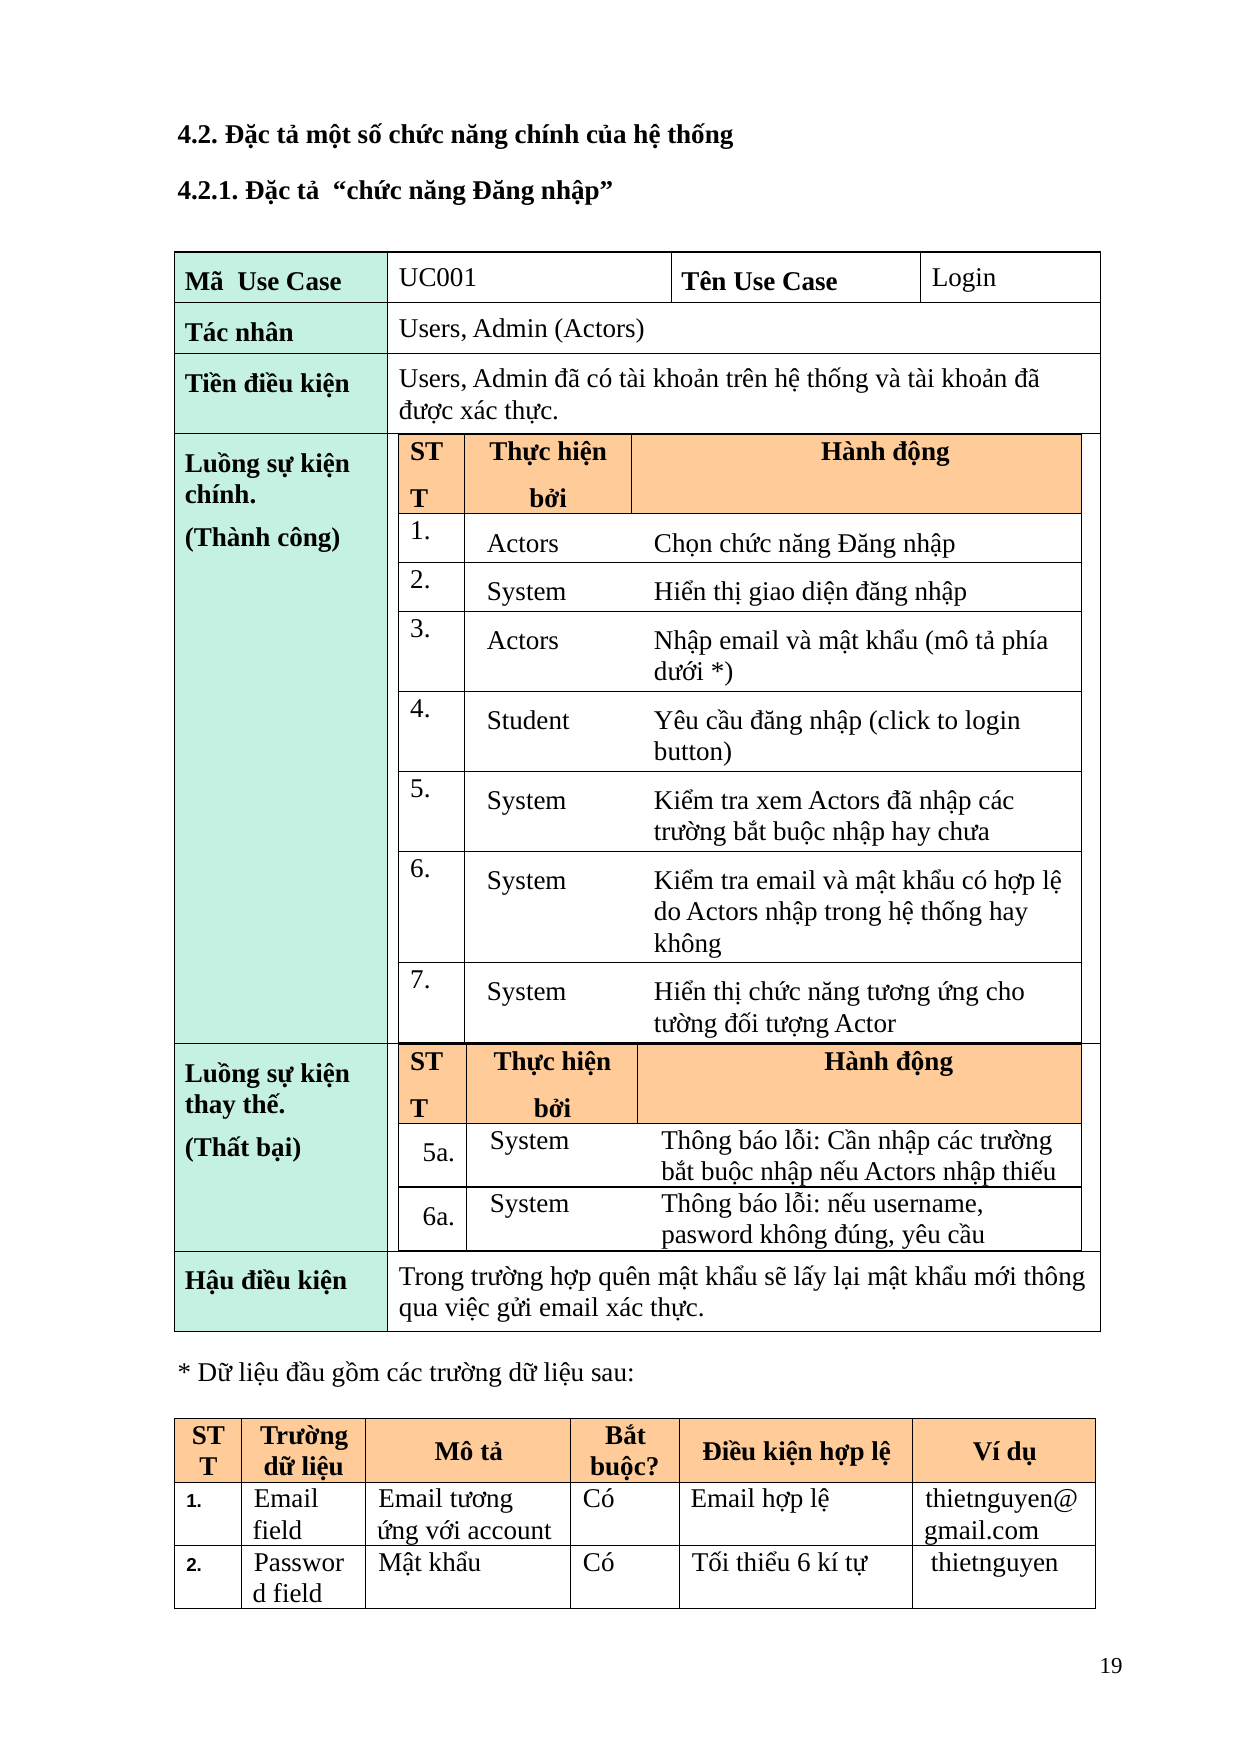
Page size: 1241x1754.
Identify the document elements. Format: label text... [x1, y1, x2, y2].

table_cell Actors [465, 612, 631, 691]
table_cell Thông báo lỗi: nếu username, pasword không đúng, yêu cầu [638, 1188, 1081, 1250]
table_header Hành động [638, 1045, 1081, 1123]
table_cell Luồng sự kiện chính. (Thành công) [175, 434, 387, 1043]
table_header Mô tả [366, 1419, 570, 1482]
table_header STT [175, 1419, 241, 1482]
subtitle 4.2. Đặc tả một số chức năng chính của hệ thống [177, 118, 1122, 149]
table_header STT [399, 1045, 466, 1123]
table_cell [1082, 1044, 1100, 1251]
table_cell [399, 692, 464, 771]
table_cell System [465, 852, 631, 962]
table_cell Tiền điều kiện [175, 354, 387, 433]
table_cell Luồng sự kiện thay thế. (Thất bại) [175, 1044, 387, 1251]
table_cell [399, 563, 464, 611]
table_cell Hiển thị chức năng tương ứng cho tường đối tượng Actor [631, 963, 1081, 1042]
table_cell System [465, 563, 631, 611]
table_cell System [465, 772, 631, 851]
table_cell [399, 612, 464, 691]
table_header Ví dụ [913, 1419, 1095, 1482]
table_header Hành động [632, 435, 1081, 513]
table_cell Student [465, 692, 631, 771]
table_cell System [465, 963, 631, 1042]
text * Dữ liệu đầu gồm các trường dữ liệu sau: [177, 1356, 1122, 1387]
table_cell Kiểm tra xem Actors đã nhập các trường bắt buộc nhập hay chưa [631, 772, 1081, 851]
table_cell Users, Admin đã có tài khoản trên hệ thống và tài khoản đã được xác thực. [388, 354, 1100, 433]
table_cell System [467, 1188, 638, 1250]
table_cell Có [571, 1546, 679, 1608]
table_cell Trong trường hợp quên mật khẩu sẽ lấy lại mật khẩu mới thông qua việc gửi email xác thực. [388, 1252, 1100, 1331]
table_header Bắt buộc? [571, 1419, 679, 1482]
table_cell Hiển thị giao diện đăng nhập [631, 563, 1081, 611]
table_cell Có [571, 1483, 679, 1545]
table_cell [399, 852, 464, 962]
table_cell [1082, 434, 1100, 1043]
table_cell Thông báo lỗi: Cần nhập các trường bắt buộc nhập nếu Actors nhập thiếu [638, 1124, 1081, 1186]
table_cell Hậu điều kiện [175, 1252, 387, 1331]
table_cell Tác nhân [175, 303, 387, 353]
table_header Điều kiện hợp lệ [680, 1419, 912, 1482]
table_cell System [467, 1124, 638, 1186]
table_cell Email tương ứng với account [366, 1483, 570, 1545]
table_header Tên Use Case [672, 253, 920, 302]
table_header Thực hiện bởi [465, 435, 631, 513]
table_cell [388, 1044, 398, 1251]
table_cell [388, 434, 398, 1043]
table_cell Yêu cầu đăng nhập (click to login button) [631, 692, 1081, 771]
table_cell Password field [242, 1546, 365, 1608]
table_cell Mật khẩu [366, 1546, 570, 1608]
table_cell Nhập email và mật khẩu (mô tả phía dưới *) [631, 612, 1081, 691]
table_cell Kiểm tra email và mật khẩu có hợp lệ do Actors nhập trong hệ thống hay không [631, 852, 1081, 962]
table_cell Email hợp lệ [680, 1483, 912, 1545]
table_cell Email field [242, 1483, 365, 1545]
table_cell [399, 963, 464, 1042]
table_cell [175, 1546, 241, 1608]
table_cell thietnguyen@gmail.com [913, 1483, 1095, 1545]
table_cell Tối thiểu 6 kí tự [680, 1546, 912, 1608]
table_cell Chọn chức năng Đăng nhập [631, 514, 1081, 562]
table_header Thực hiện bởi [467, 1045, 637, 1123]
table_header Trường dữ liệu [242, 1419, 365, 1482]
subtitle 4.2.1. Đặc tả “chức năng Đăng nhập” [177, 174, 1122, 205]
table_cell [399, 772, 464, 851]
table_cell 6a. [399, 1188, 466, 1250]
table_header UC001 [388, 253, 671, 302]
table_header Mã Use Case [175, 253, 387, 302]
table_cell [399, 514, 464, 562]
table_cell Users, Admin (Actors) [388, 303, 1100, 353]
table_cell thietnguyen [913, 1546, 1095, 1608]
table_cell Actors [465, 514, 631, 562]
table_header Login [921, 253, 1100, 302]
table_cell [175, 1483, 241, 1545]
table_header STT [399, 435, 464, 513]
table_cell 5a. [399, 1124, 466, 1186]
